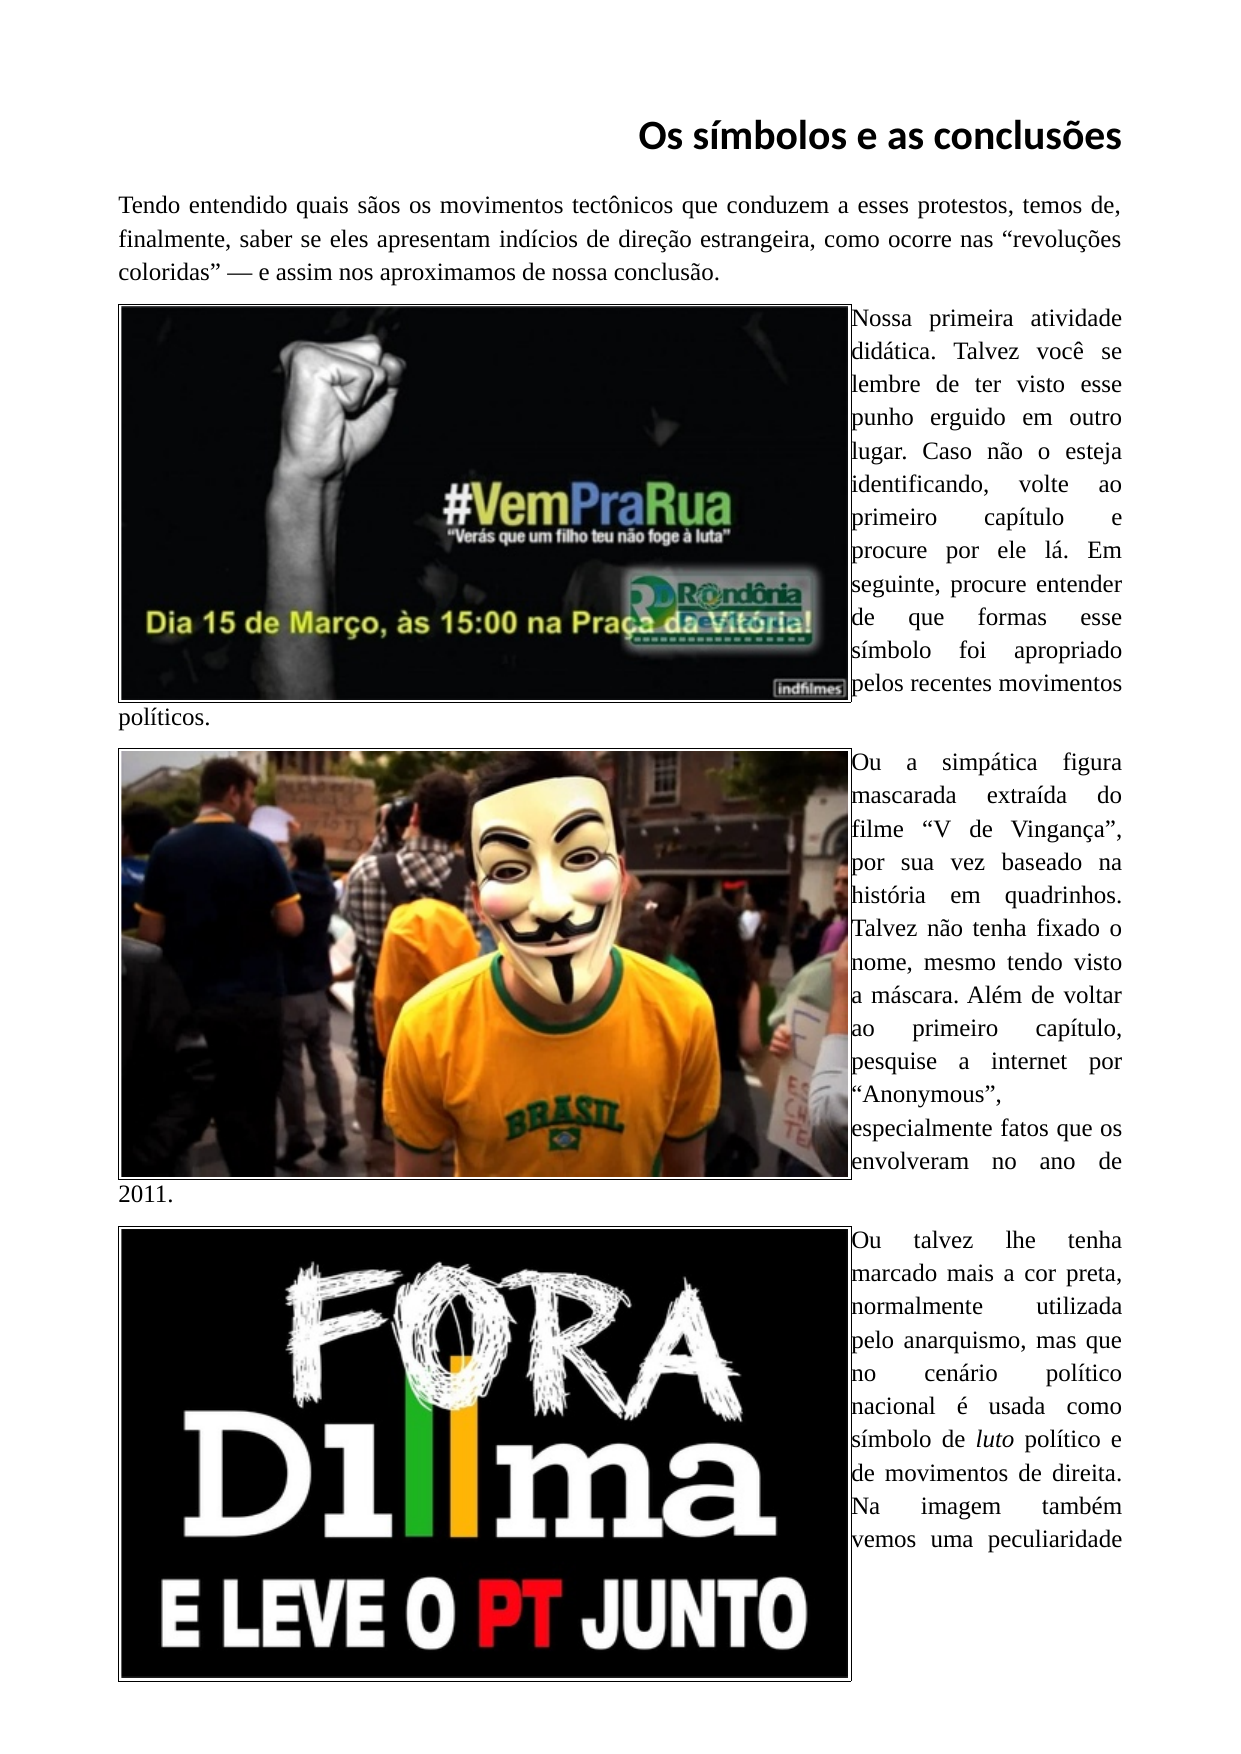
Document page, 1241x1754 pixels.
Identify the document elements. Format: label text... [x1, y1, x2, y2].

text Ou talvez lhe tenha marcado mais a cor preta, normalmente utilizada pelo anarquismo, mas que no cenário político nacional é usada como símbolo de luto político e de movimentos de direita. Na imagem também vemos uma peculiaridade [852, 1226, 1122, 1553]
subtitle Os símbolos e as conclusões [118, 118, 1122, 160]
text [119, 1227, 851, 1681]
picture [121, 306, 848, 700]
text Tendo entendido quais sãos os movimentos tectônicos que conduzem a esses protestos, temos de, finalmente, saber se eles apresentam indícios de direção estrangeira, como ocorre nas “revoluções coloridas” — e assim nos aproximamos de nossa conclusão. [118, 192, 1122, 286]
text Ou a simpática figura mascarada extraída do filme “V de Vingança”, por sua vez baseado na história em quadrinhos. Talvez não tenha fixado o nome, mesmo tendo visto a máscara. Além de voltar ao primeiro capítulo, pesquise a internet por “Anonymous”, especialmente fatos que os envolveram no ano de 2011. [118, 748, 1122, 1208]
picture [121, 751, 848, 1177]
text Nossa primeira atividade didática. Talvez você se lembre de ter visto esse punho erguido em outro lugar. Caso não o esteja identificando, volte ao primeiro capítulo e procure por ele lá. Em seguinte, procure entender de que formas esse símbolo foi apropriado pelos recentes movimentos políticos. [118, 304, 1122, 730]
picture [121, 1229, 848, 1678]
